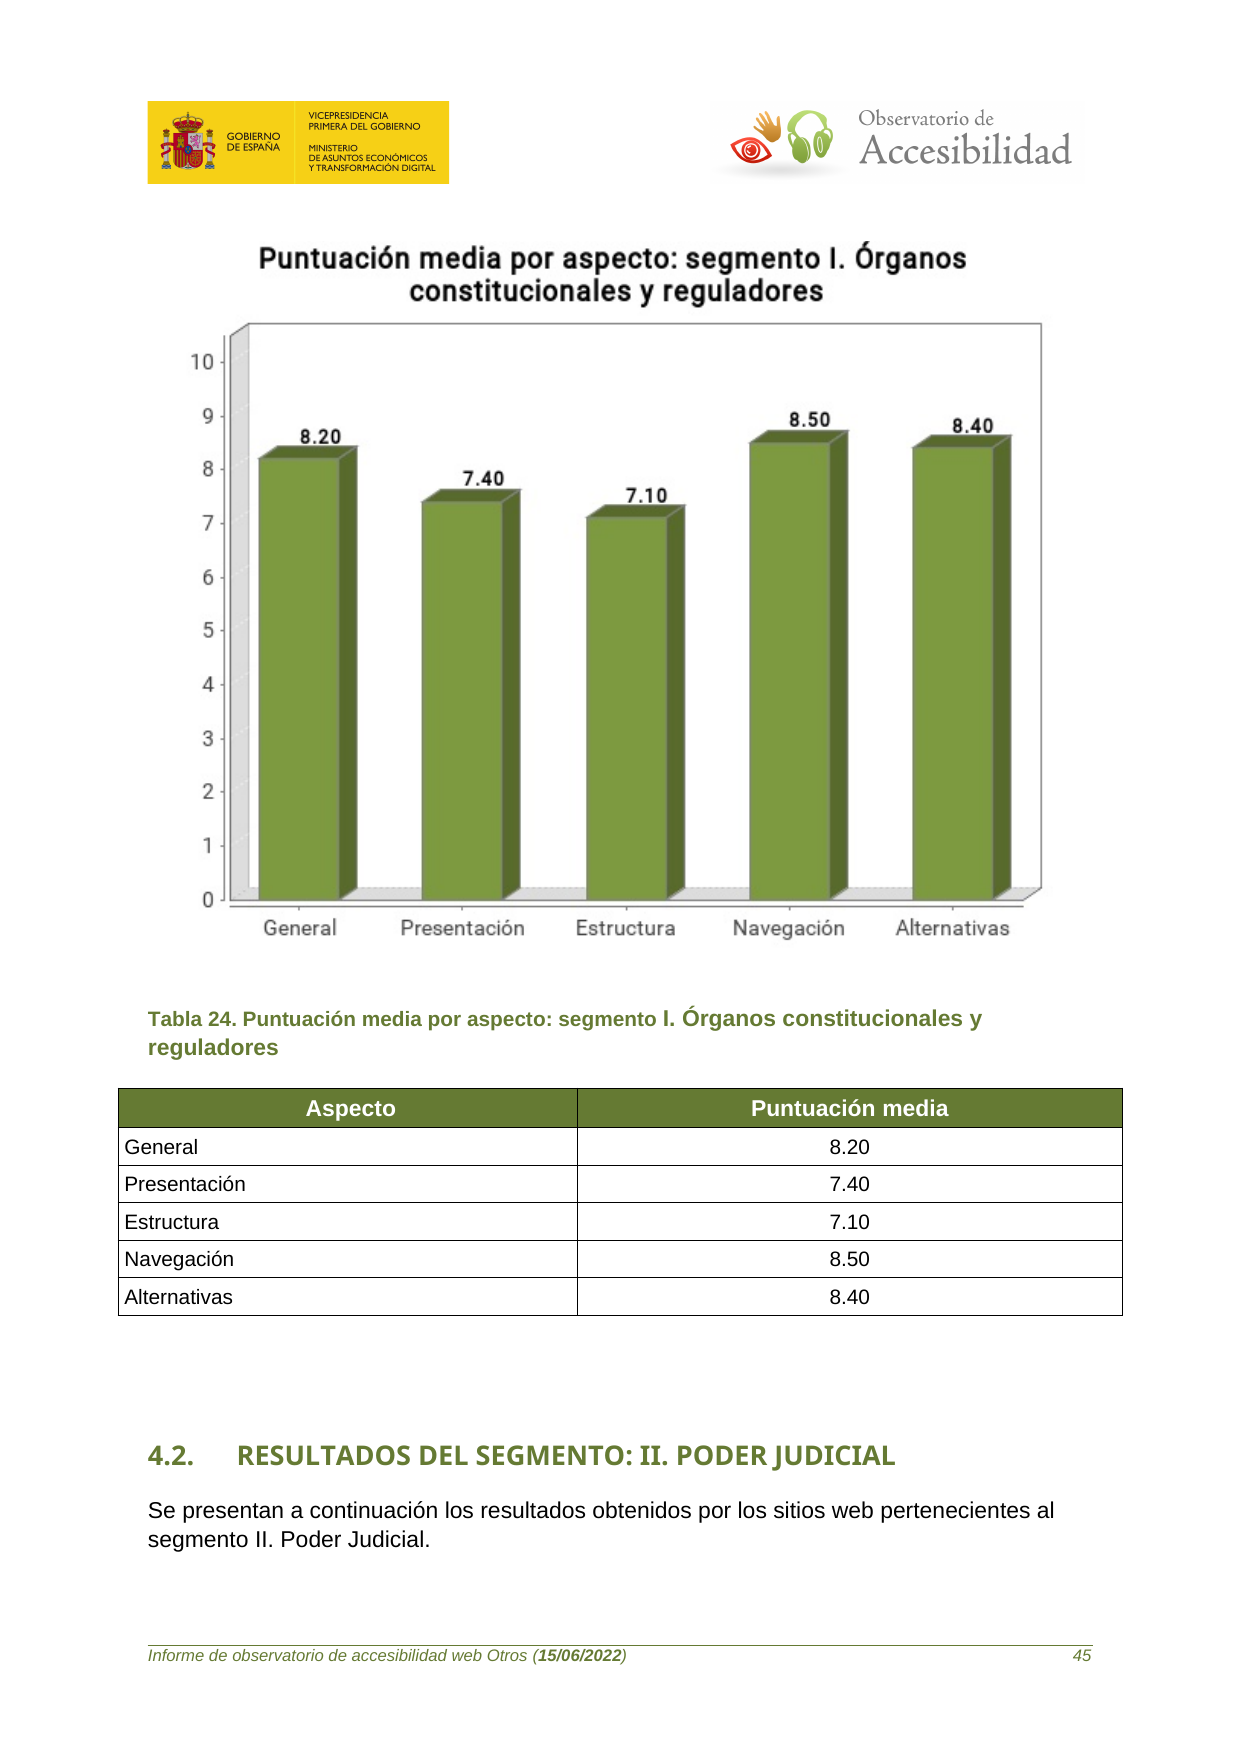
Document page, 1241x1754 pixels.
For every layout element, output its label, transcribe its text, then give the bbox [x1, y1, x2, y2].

table_cell Navegación [119, 1241, 577, 1277]
table_cell Estructura [119, 1203, 577, 1240]
subtitle Resultados del segmento: II. Poder Judicial [148, 1436, 1092, 1473]
table_cell General [119, 1128, 577, 1165]
table_cell 8.50 [578, 1241, 1122, 1277]
table_cell Alternativas [119, 1278, 577, 1315]
picture [175, 241, 1059, 951]
picture [147, 101, 450, 184]
text Se presentan a continuación los resultados obtenidos por los sitios web pertenecientes al segmento II. Poder Judicial. [148, 1497, 1092, 1552]
picture [710, 101, 1086, 184]
table_cell 8.20 [578, 1128, 1122, 1165]
table_cell 8.40 [578, 1278, 1122, 1315]
table_header Puntuación media [578, 1089, 1122, 1127]
table_cell 7.40 [578, 1166, 1122, 1202]
text Tabla 9. Puntuación media por aspecto: segmento I. Órganos constitucionales y reguladores [148, 1004, 1092, 1060]
table_cell 7.10 [578, 1203, 1122, 1240]
table_header Aspecto [119, 1089, 577, 1127]
table_cell Presentación [119, 1166, 577, 1202]
